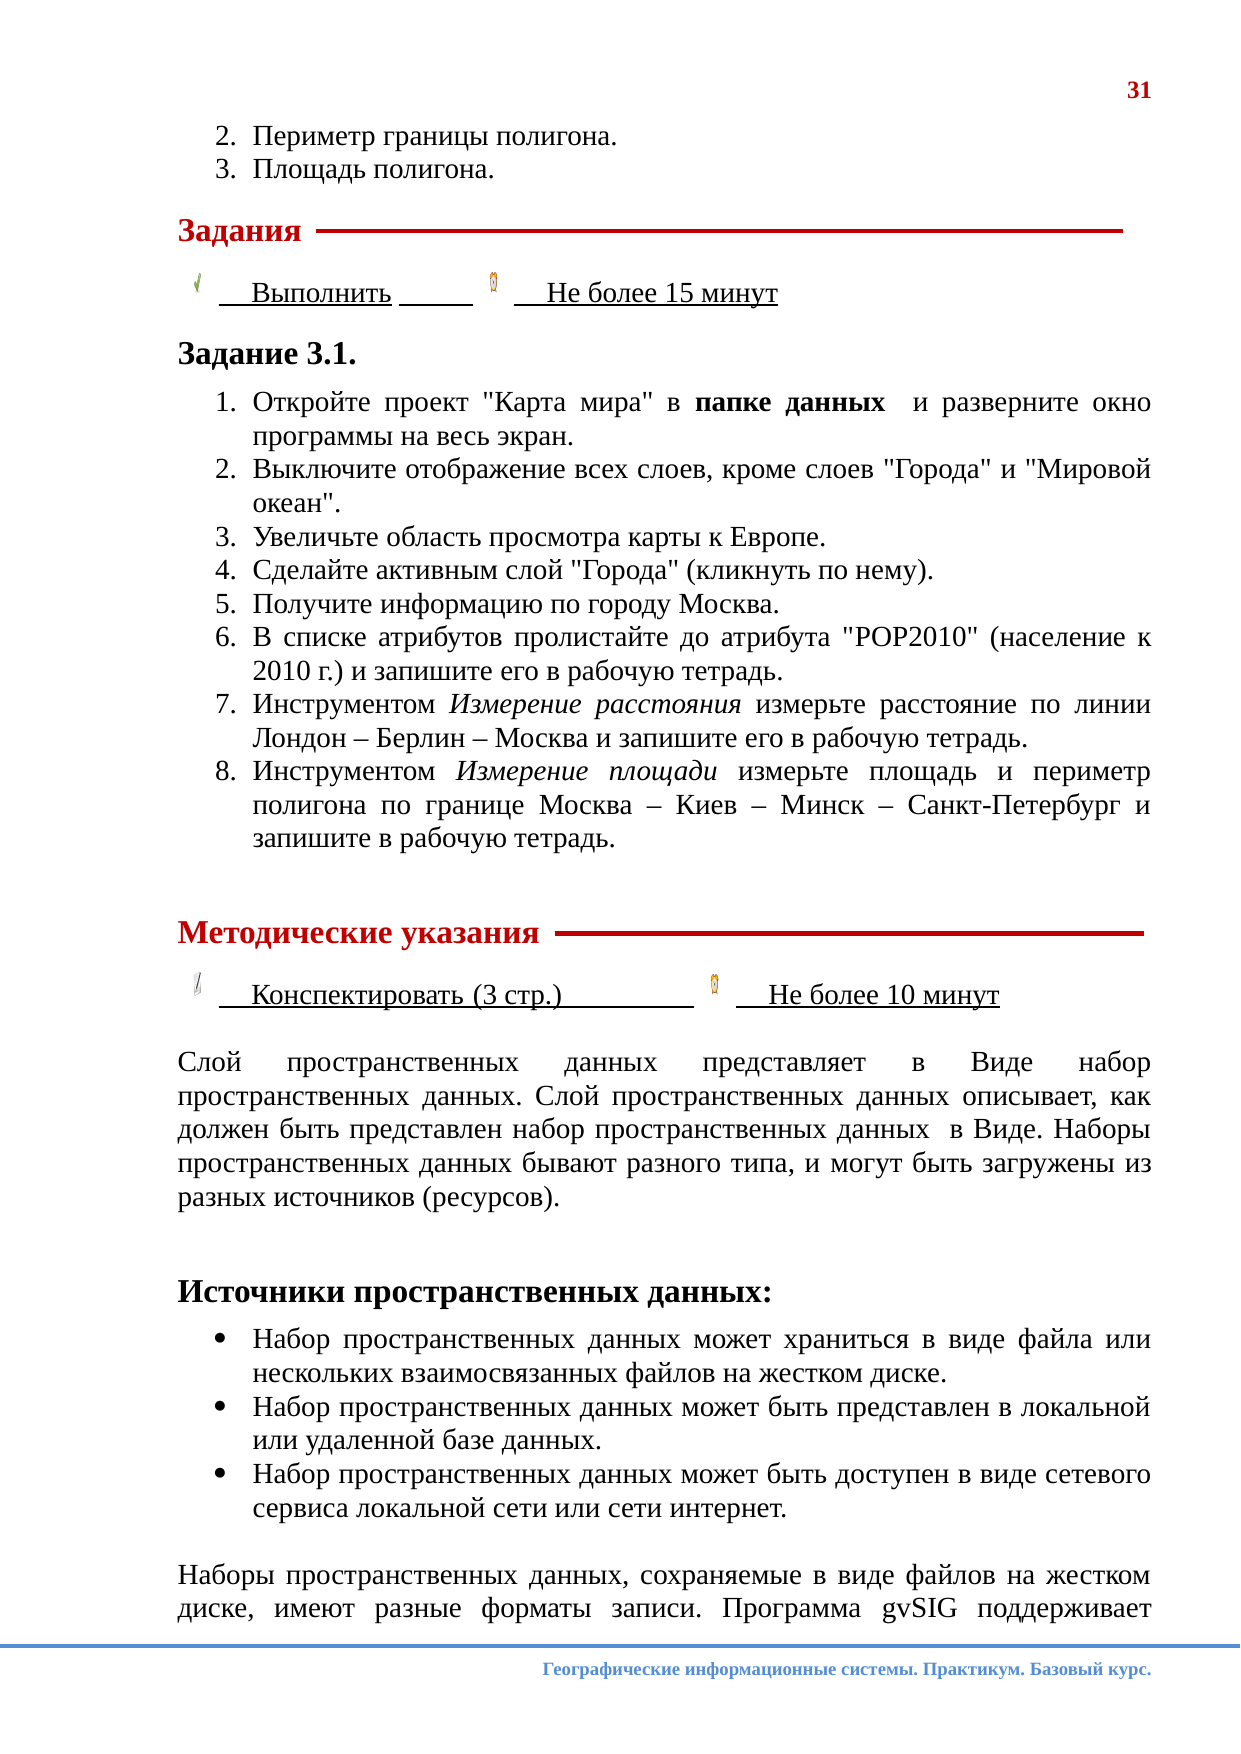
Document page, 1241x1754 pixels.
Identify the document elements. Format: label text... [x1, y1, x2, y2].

list Набор пространственных данных может быть доступен в виде сетевого сервиса локальной сети или сети интернет. [215, 1456, 1152, 1523]
text Выполнить Не более 15 минут [177, 261, 1152, 309]
text Задание 3.1. [177, 334, 1152, 372]
list Инструментом Измерение расстояния измерьте расстояние по линии Лондон – Берлин – Москва и запишите его в рабочую тетрадь. [215, 686, 1152, 753]
list Получите информацию по городу Москва. [215, 586, 1152, 619]
list Площадь полигона. [215, 152, 1152, 185]
text Методические указания [177, 913, 1152, 951]
text Слой пространственных данных представляет в Виде набор пространственных данных. Слой пространственных данных описывает, как должен быть представлен набор пространственных данных в Виде. Наборы пространственных данных бывают разного типа, и могут быть загружены из разных источников (ресурсов). [177, 1044, 1152, 1212]
text Задания [177, 210, 1152, 248]
text Конспектировать (3 стр.) Не более 10 минут [177, 963, 1152, 1011]
list Увеличьте область просмотра карты к Европе. [215, 519, 1152, 552]
picture [710, 972, 719, 996]
picture [489, 270, 498, 294]
list В списке атрибутов пролистайте до атрибута "POP2010" (население к 2010 г.) и запишите его в рабочую тетрадь. [215, 619, 1152, 686]
list Набор пространственных данных может быть представлен в локальной или удаленной базе данных. [215, 1389, 1152, 1456]
list Сделайте активным слой "Города" (кликнуть по нему). [215, 552, 1152, 586]
list Набор пространственных данных может храниться в виде файла или нескольких взаимосвязанных файлов на жестком диске. [215, 1322, 1152, 1389]
picture [193, 972, 202, 996]
list Инструментом Измерение площади измерьте площадь и периметр полигона по границе Москва – Киев – Минск – Санкт-Петербург и запишите в рабочую тетрадь. [215, 753, 1152, 854]
list Откройте проект "Карта мира" в папке данных и разверните окно программы на весь экран. [215, 384, 1152, 452]
picture [193, 270, 202, 294]
text Наборы пространственных данных, сохраняемые в виде файлов на жестком диске, имеют разные форматы записи. Программа gvSIG поддерживает [177, 1557, 1152, 1624]
text Источники пространственных данных: [177, 1271, 1152, 1309]
list Выключите отображение всех слоев, кроме слоев "Города" и "Мировой океан". [215, 452, 1152, 519]
list Периметр границы полигона. [215, 118, 1152, 152]
